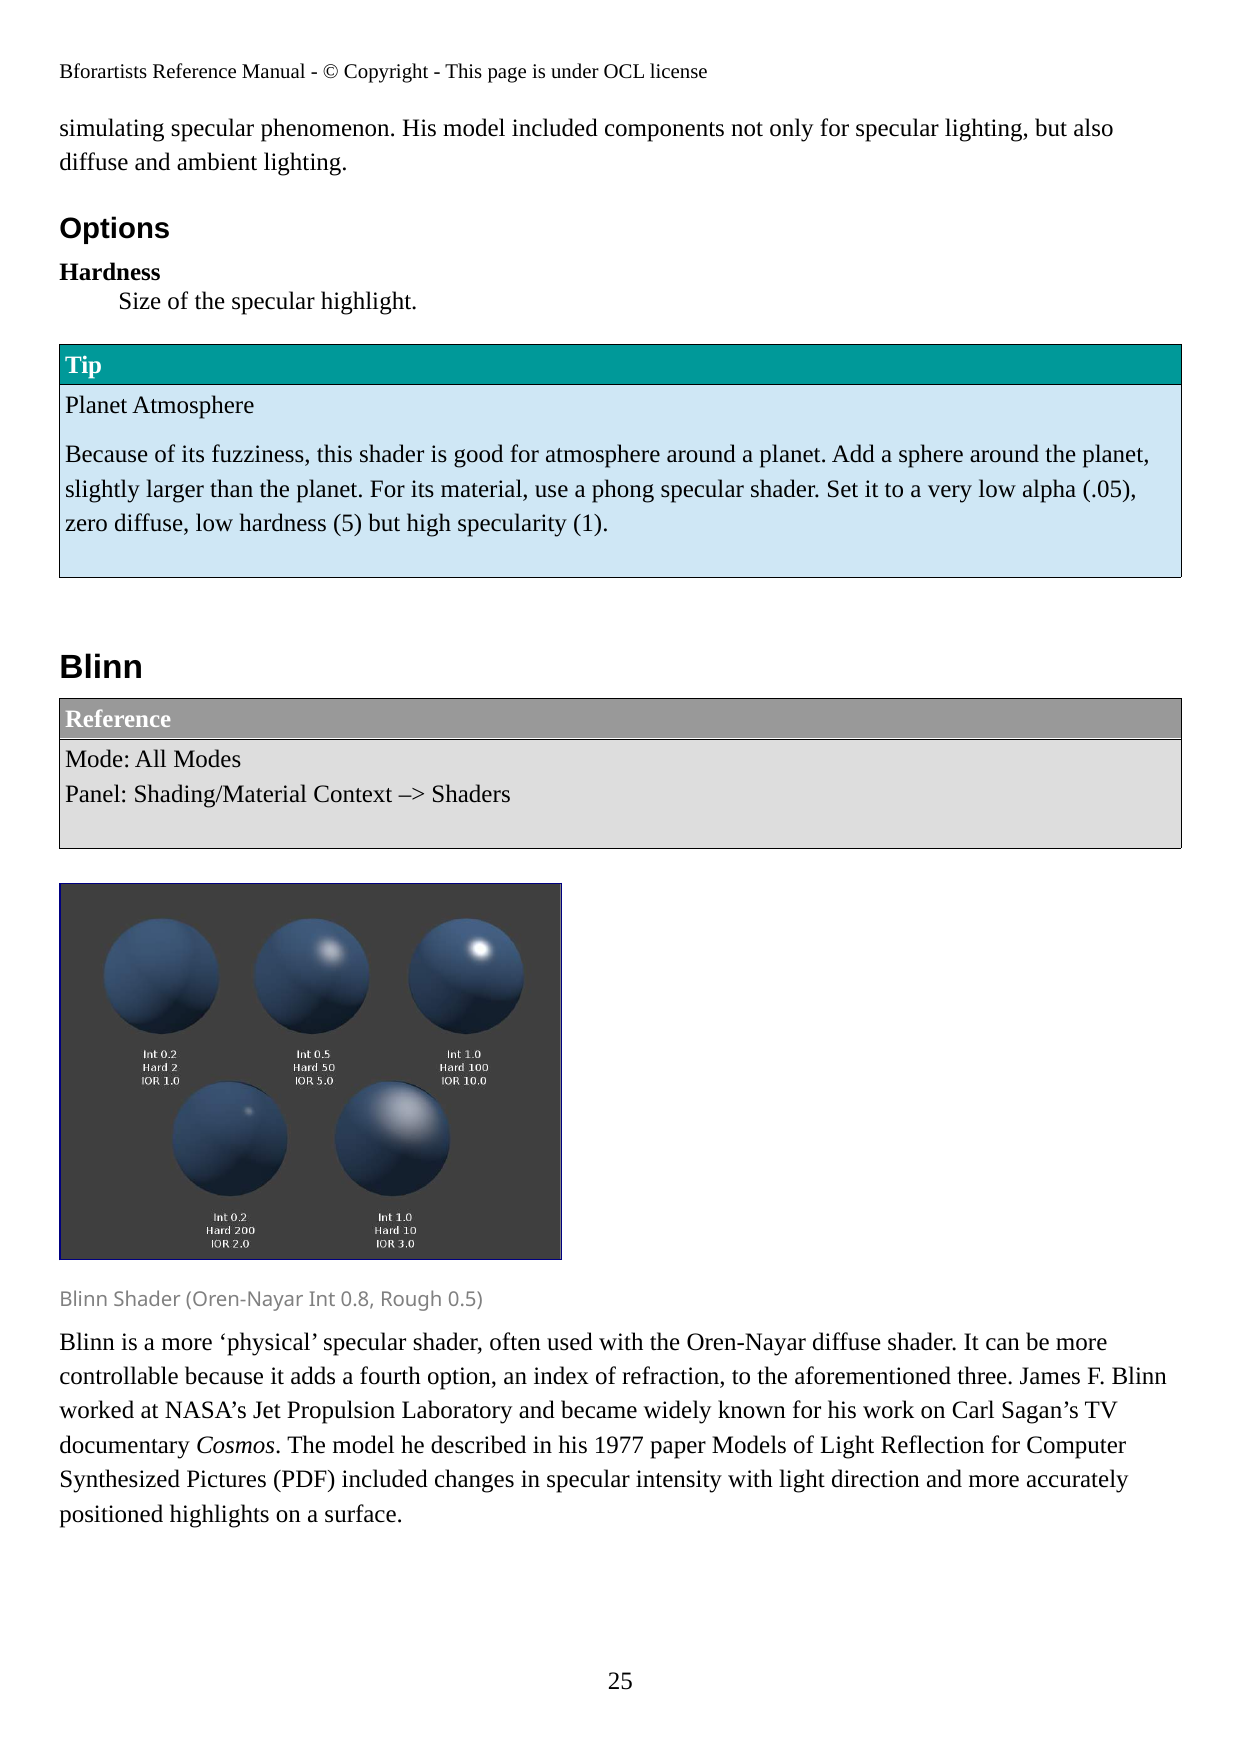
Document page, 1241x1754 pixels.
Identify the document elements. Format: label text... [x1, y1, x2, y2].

text simulating specular phenomenon. His model included components not only for specular lighting, but also diffuse and ambient lighting. [59, 113, 1181, 176]
table_header Tip [60, 345, 1181, 384]
text Blinn is a more ‘physical’ specular shader, often used with the Oren-Nayar diffuse shader. It can be more controllable because it adds a fourth option, an index of refraction, to the aforementioned three. James F. Blinn worked at NASA’s Jet Propulsion Laboratory and became widely known for his work on Carl Sagan’s TV documentary Cosmos. The model he described in his 1977 paper Models of Light Reflection for Computer Synthesized Pictures (PDF) included changes in specular intensity with light direction and more accurately positioned highlights on a surface. [59, 1327, 1181, 1528]
text Blinn Shader (Oren-Nayar Int 0.8, Rough 0.5) [59, 1281, 1181, 1312]
subtitle Blinn [59, 647, 1181, 686]
table_cell Planet Atmosphere Because of its fuzziness, this shader is good for atmosphere around a planet. Add a sphere around the planet, slightly larger than the planet. For its material, use a phong specular shader. Set it to a very low alpha (.05), zero diffuse, low hardness (5) but high specularity (1). [60, 385, 1181, 577]
subtitle Hardness [59, 257, 1181, 286]
subtitle Options [59, 211, 1181, 244]
picture [61, 884, 561, 1259]
list Size of the specular highlight. [118, 286, 1181, 314]
table_cell Mode: All Modes Panel: Shading/Material Context –> Shaders [60, 740, 1181, 848]
table_header Reference [60, 699, 1181, 738]
